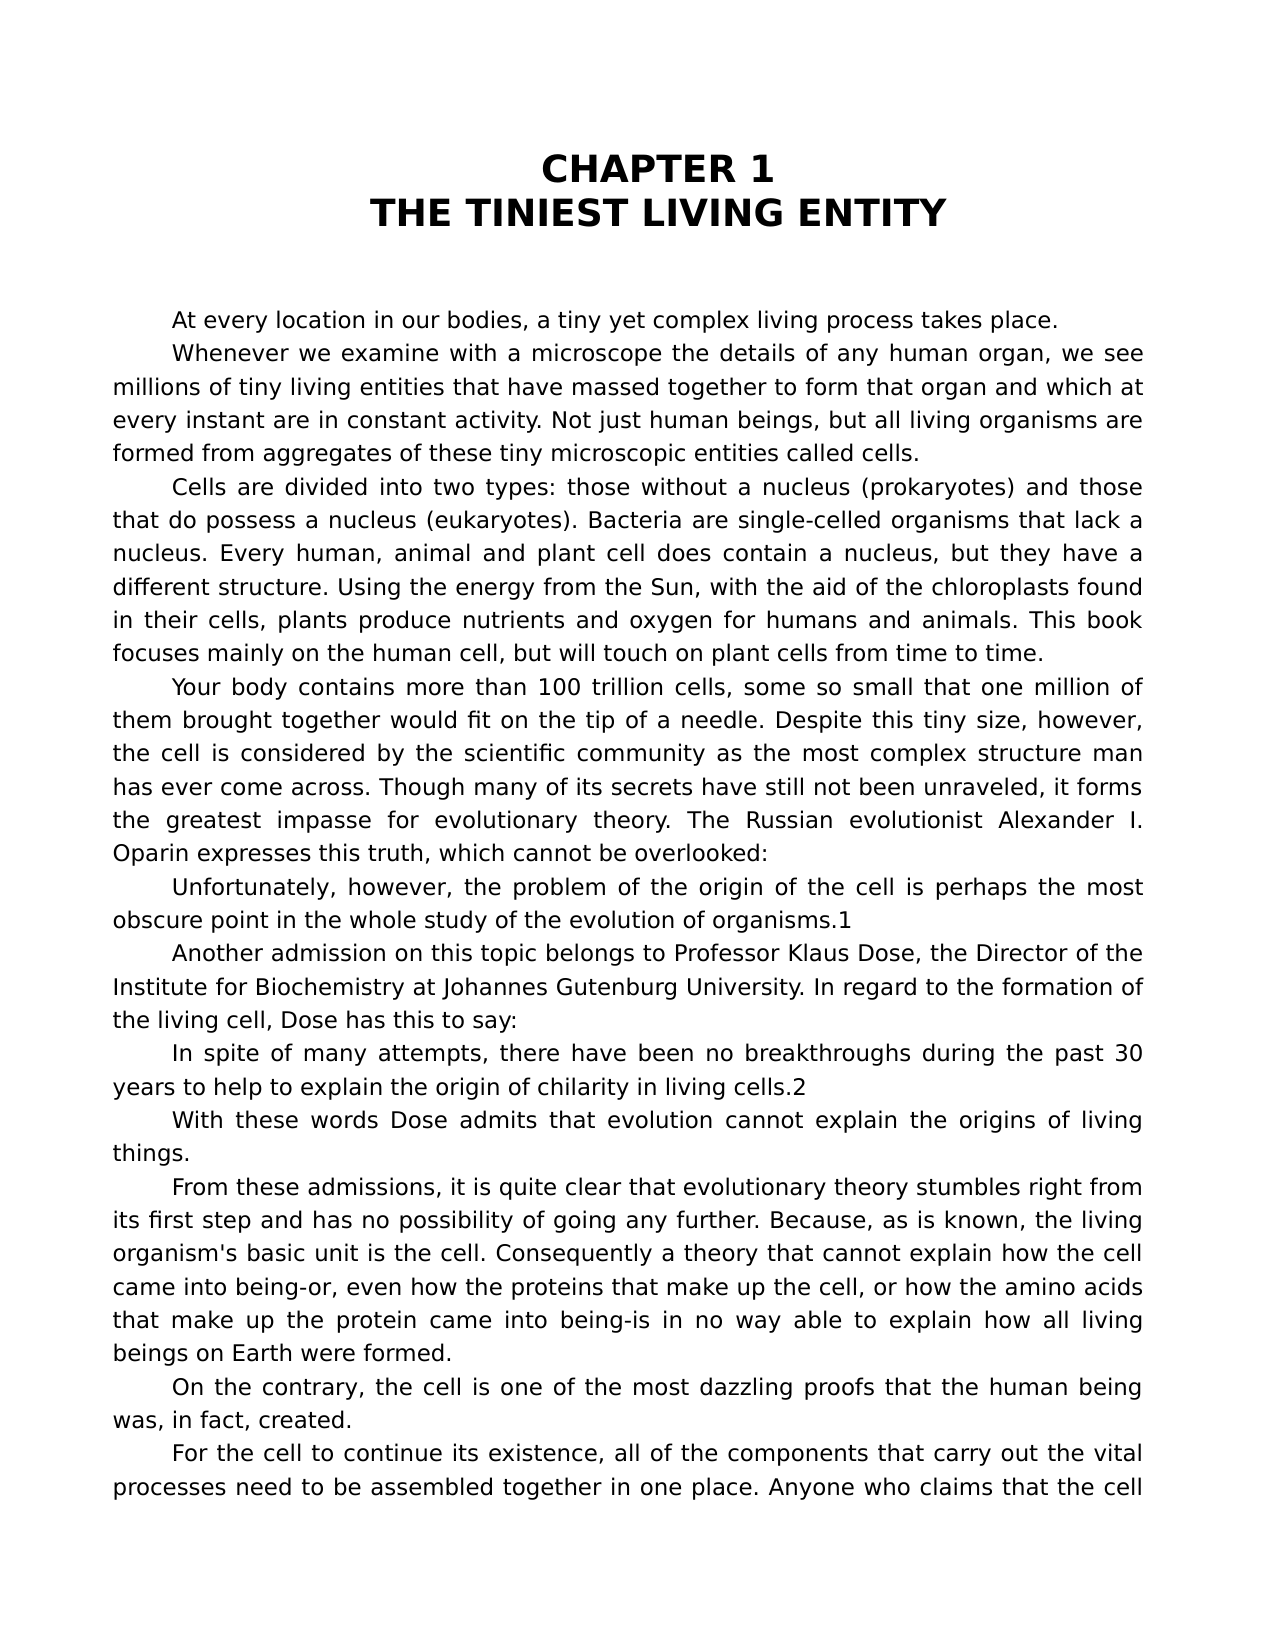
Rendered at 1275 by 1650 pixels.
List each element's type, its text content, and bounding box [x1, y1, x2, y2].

text THE TINIEST LIVING ENTITY [112, 191, 1145, 235]
text Your body contains more than 100 trillion cells, some so small that one million of them brought together would fit on the tip of a needle. Despite this tiny size, however, the cell is considered by the scientific community as the most complex structure man has ever come across. Though many of its secrets have still not been unraveled, it forms the greatest impasse for evolutionary theory. The Russian evolutionist Alexander I. Oparin expresses this truth, which cannot be overlooked: [112, 668, 1145, 868]
text For the cell to continue its existence, all of the components that carry out the vital processes need to be assembled together in one place. Anyone who claims that the cell [112, 1435, 1145, 1502]
text Whenever we examine with a microscope the details of any human organ, we see millions of tiny living entities that have massed together to form that organ and which at every instant are in constant activity. Not just human beings, but all living organisms are formed from aggregates of these tiny microscopic entities called cells. [112, 335, 1145, 468]
text With these words Dose admits that evolution cannot explain the origins of living things. [112, 1102, 1145, 1168]
text From these admissions, it is quite clear that evolutionary theory stumbles right from its first step and has no possibility of going any further. Because, as is known, the living organism's basic unit is the cell. Consequently a theory that cannot explain how the cell came into being-or, even how the proteins that make up the cell, or how the amino acids that make up the protein came into being-is in no way able to explain how all living beings on Earth were formed. [112, 1168, 1145, 1368]
text CHAPTER 1 [112, 148, 1145, 191]
text At every location in our bodies, a tiny yet complex living process takes place. [112, 302, 1145, 335]
text In spite of many attempts, there have been no breakthroughs during the past 30 years to help to explain the origin of chilarity in living cells.2 [112, 1035, 1145, 1102]
text Unfortunately, however, the problem of the origin of the cell is perhaps the most obscure point in the whole study of the evolution of organisms.1 [112, 868, 1145, 935]
text On the contrary, the cell is one of the most dazzling proofs that the human being was, in fact, created. [112, 1368, 1145, 1435]
text Another admission on this topic belongs to Professor Klaus Dose, the Director of the Institute for Biochemistry at Johannes Gutenburg University. In regard to the formation of the living cell, Dose has this to say: [112, 935, 1145, 1035]
text Cells are divided into two types: those without a nucleus (prokaryotes) and those that do possess a nucleus (eukaryotes). Bacteria are single-celled organisms that lack a nucleus. Every human, animal and plant cell does contain a nucleus, but they have a different structure. Using the energy from the Sun, with the aid of the chloroplasts found in their cells, plants produce nutrients and oxygen for humans and animals. This book focuses mainly on the human cell, but will touch on plant cells from time to time. [112, 468, 1145, 668]
